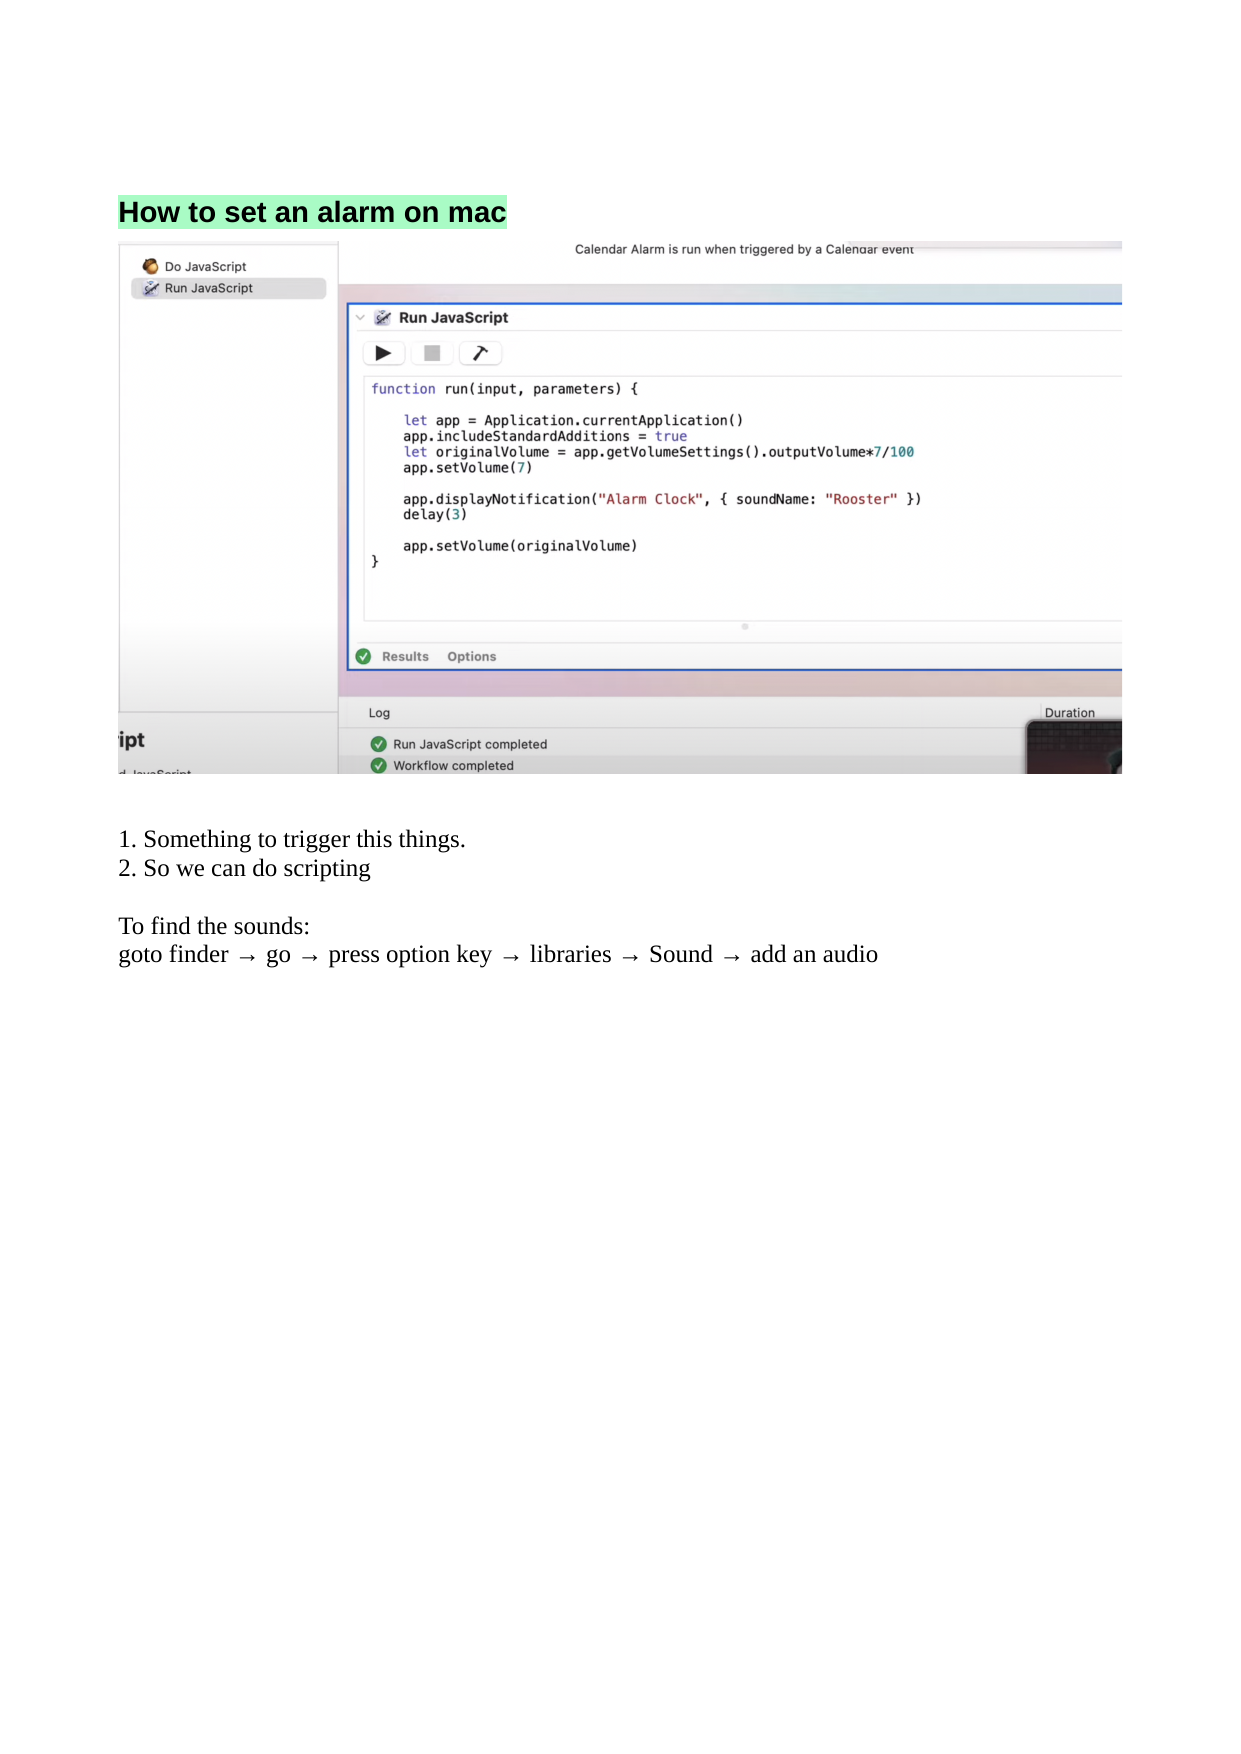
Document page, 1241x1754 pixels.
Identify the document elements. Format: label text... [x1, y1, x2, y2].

text To find the sounds: [118, 911, 1122, 939]
text 1. Something to trigger this things. [118, 824, 1122, 853]
subtitle How to set an alarm on mac [507, 195, 1122, 229]
text 2. So we can do scripting [118, 853, 1122, 882]
picture [118, 241, 1123, 774]
text goto finder → go → press option key → libraries → Sound → add an audio [118, 939, 1122, 968]
